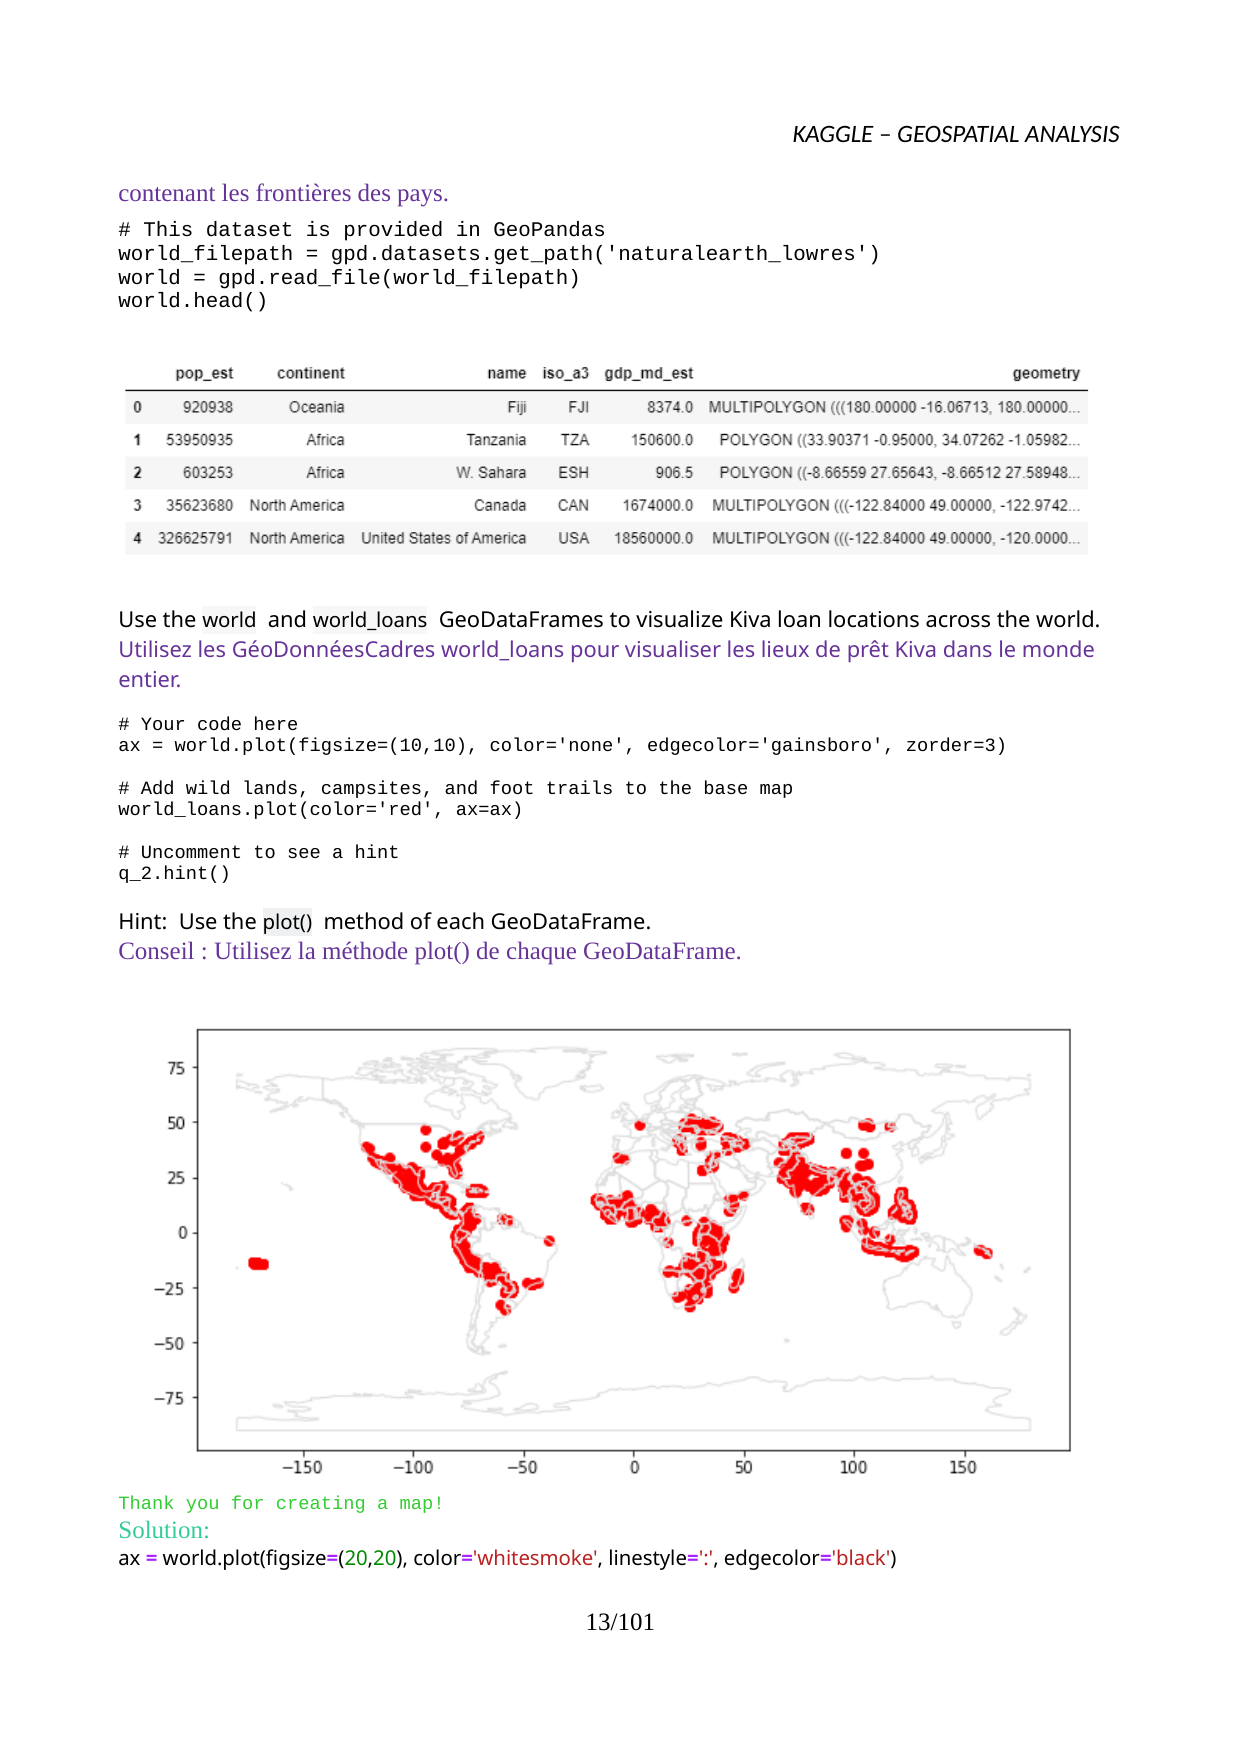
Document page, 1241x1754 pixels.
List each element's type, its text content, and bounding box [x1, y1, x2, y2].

text Thank you for creating a map! [118, 998, 1122, 1515]
picture [118, 337, 1122, 560]
text ax = world.plot(figsize=(10,10), color='none', edgecolor='gainsboro', zorder=3) [118, 736, 1122, 757]
text world.head() [118, 290, 1122, 314]
text ax = world.plot(figsize=(20,20), color='whitesmoke', linestyle=':', edgecolor='black') [118, 1544, 1122, 1571]
text # Uncomment to see a hint [118, 842, 1122, 864]
text Solution: [118, 1515, 1122, 1544]
text # This dataset is provided in GeoPandas [118, 219, 1122, 243]
text contenant les frontières des pays. [118, 178, 1122, 207]
text # Add wild lands, campsites, and foot trails to the base map [118, 779, 1122, 800]
text Conseil : Utilisez la méthode plot() de chaque GeoDataFrame. [118, 936, 1122, 965]
text world = gpd.read_file(world_filepath) [118, 267, 1122, 290]
text world_loans.plot(color='red', ax=ax) [118, 800, 1122, 821]
text # Your code here [118, 715, 1122, 736]
text Use the world and world_loans GeoDataFrames to visualize Kiva loan locations across the world. [118, 604, 1122, 634]
text q_2.hint() [118, 864, 1122, 885]
picture [133, 998, 1107, 1494]
text Hint: Use the plot() method of each GeoDataFrame. [118, 906, 1122, 936]
text world_filepath = gpd.datasets.get_path('naturalearth_lowres') [118, 243, 1122, 267]
text Utilisez les GéoDonnéesCadres world_loans pour visualiser les lieux de prêt Kiva dans le monde entier. [118, 634, 1122, 694]
